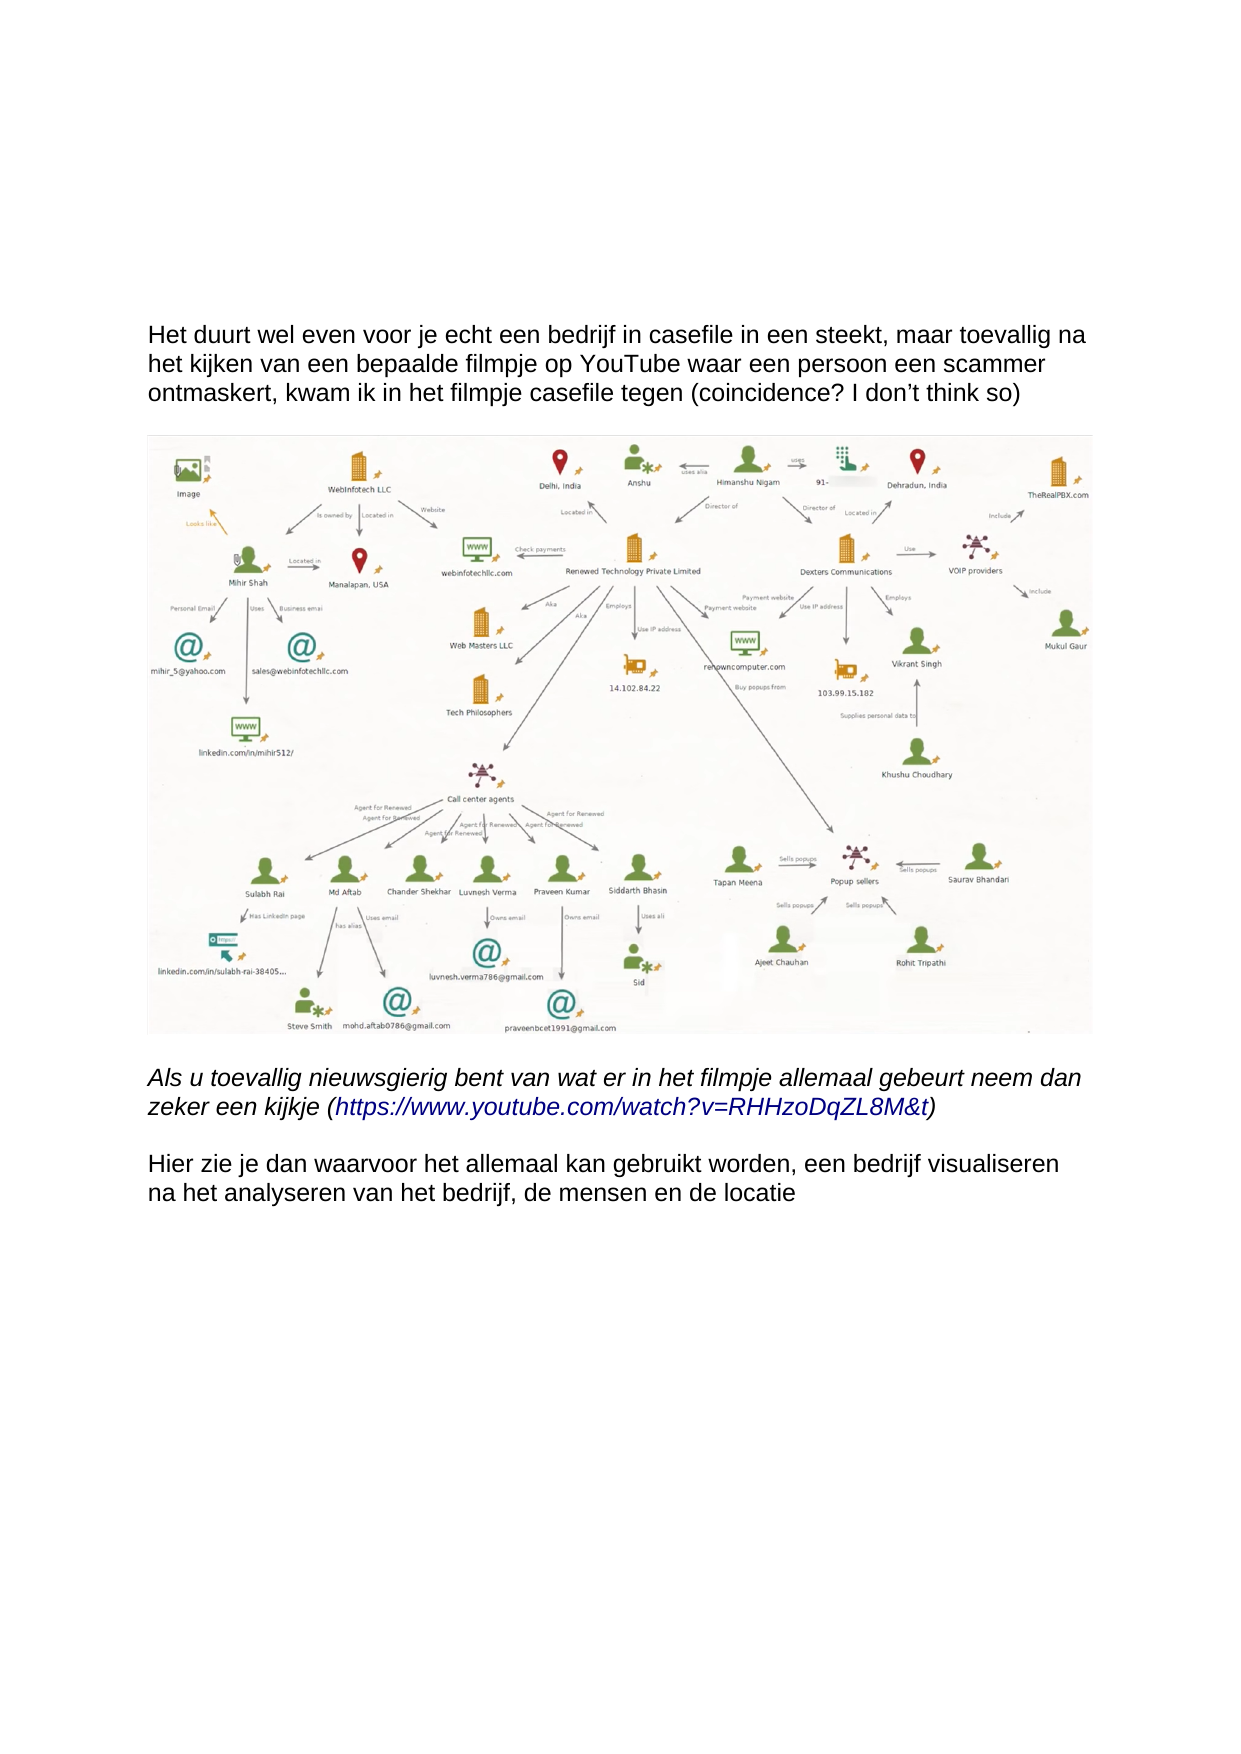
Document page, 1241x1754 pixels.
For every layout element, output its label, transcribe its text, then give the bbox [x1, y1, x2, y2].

text Hier zie je dan waarvoor het allemaal kan gebruikt worden, een bedrijf visualiseren na het analyseren van het bedrijf, de mensen en de locatie [148, 1149, 1093, 1207]
text Het duurt wel even voor je echt een bedrijf in casefile in een steekt, maar toevallig na het kijken van een bepaalde filmpje op YouTube waar een persoon een scammer ontmaskert, kwam ik in het filmpje casefile tegen (coincidence? I don’t think so) [148, 320, 1093, 406]
text Als u toevallig nieuwsgierig bent van wat er in het filmpje allemaal gebeurt neem dan zeker een kijkje (https://www.youtube.com/watch?v=RHHzoDqZL8M&t) [148, 1063, 1093, 1121]
